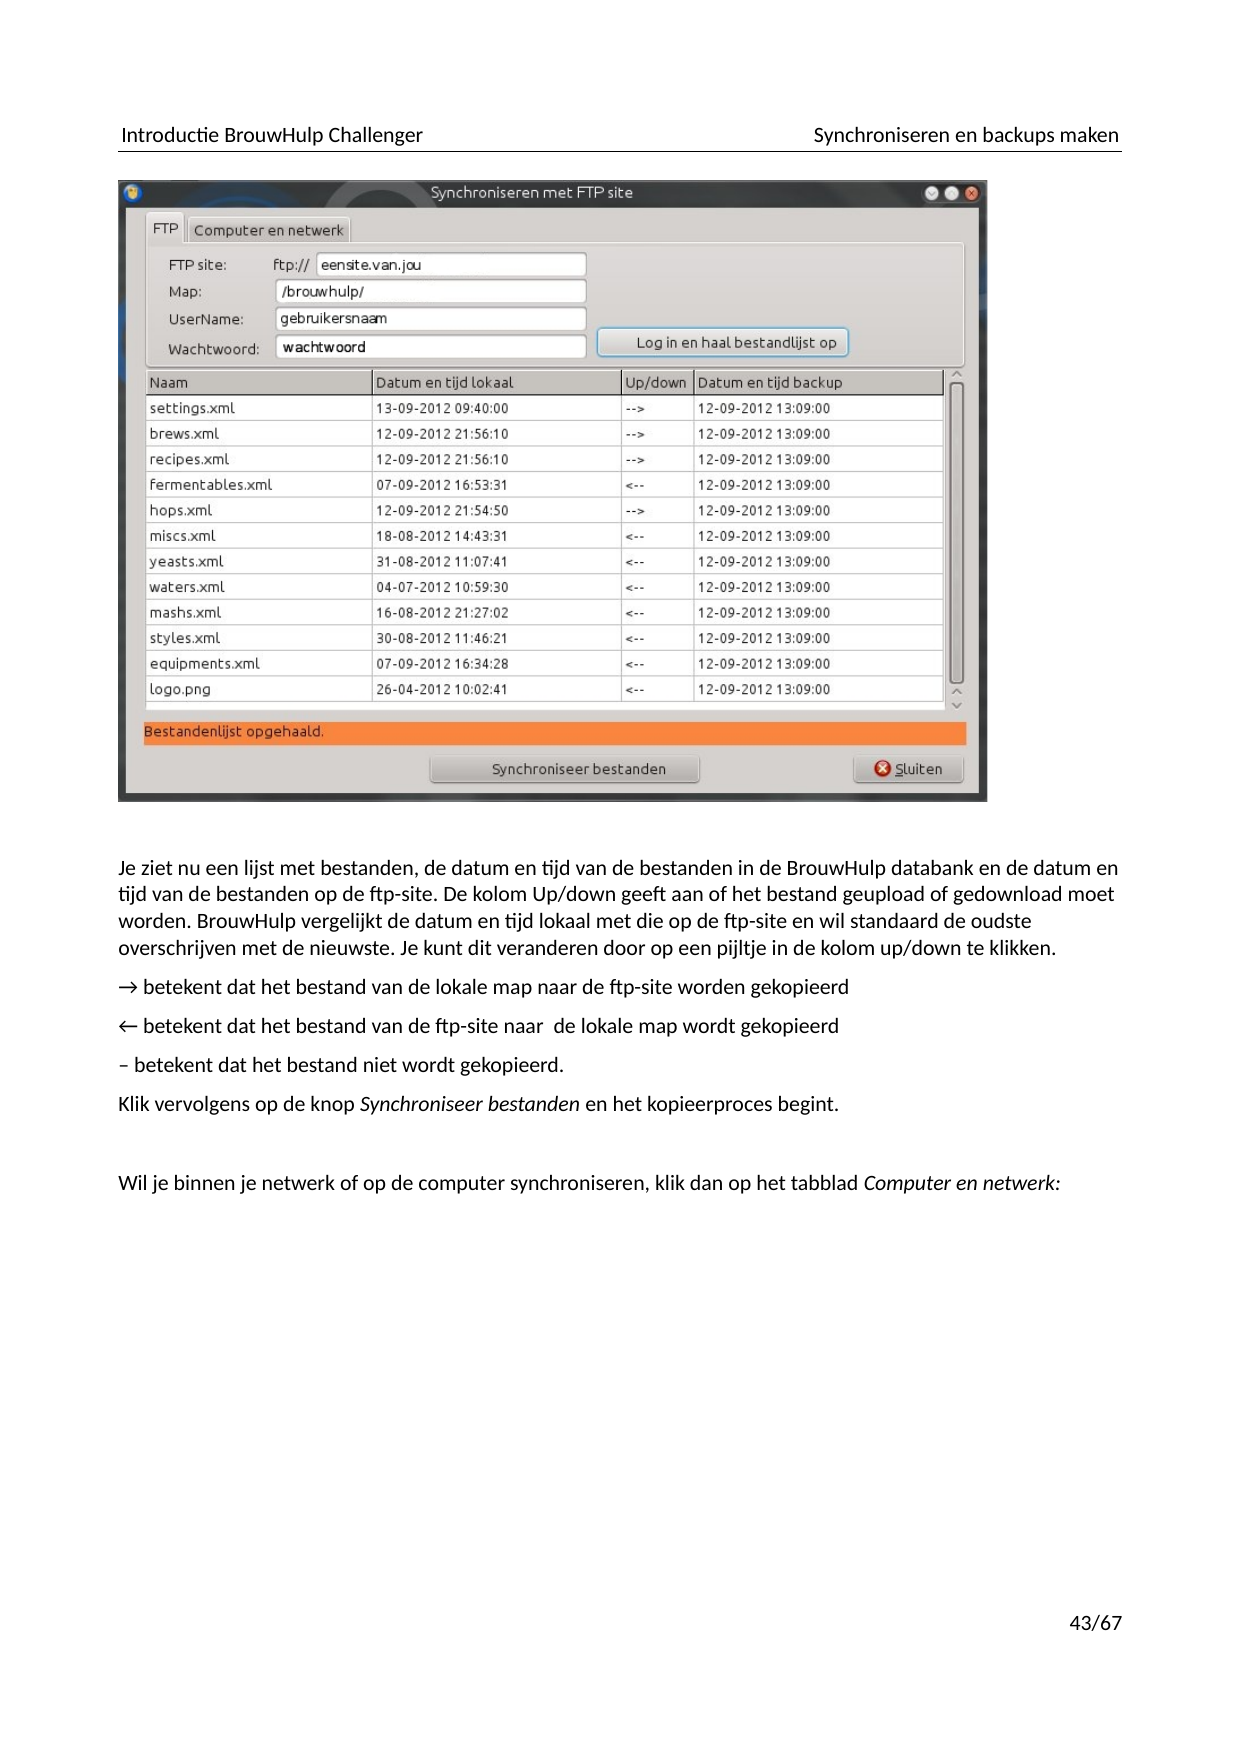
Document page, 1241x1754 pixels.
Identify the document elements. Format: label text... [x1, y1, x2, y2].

text ← betekent dat het bestand van de ftp-site naar de lokale map wordt gekopieerd [118, 1012, 1122, 1039]
text Je ziet nu een lijst met bestanden, de datum en tijd van de bestanden in de BrouwHulp databank en de datum en tijd van de bestanden op de ftp-site. De kolom Up/down geeft aan of het bestand geupload of gedownload moet worden. BrouwHulp vergelijkt de datum en tijd lokaal met die op de ftp-site en wil standaard de oudste overschrijven met de nieuwste. Je kunt dit veranderen door op een pijltje in de kolom up/down te klikken. [118, 854, 1122, 960]
picture [118, 180, 988, 802]
text Klik vervolgens op de knop Synchroniseer bestanden en het kopieerproces begint. [118, 1090, 1122, 1117]
text – betekent dat het bestand niet wordt gekopieerd. [118, 1051, 1122, 1078]
text → betekent dat het bestand van de lokale map naar de ftp-site worden gekopieerd [118, 973, 1122, 999]
text Wil je binnen je netwerk of op de computer synchroniseren, klik dan op het tabblad Computer en netwerk: [118, 1169, 1122, 1195]
